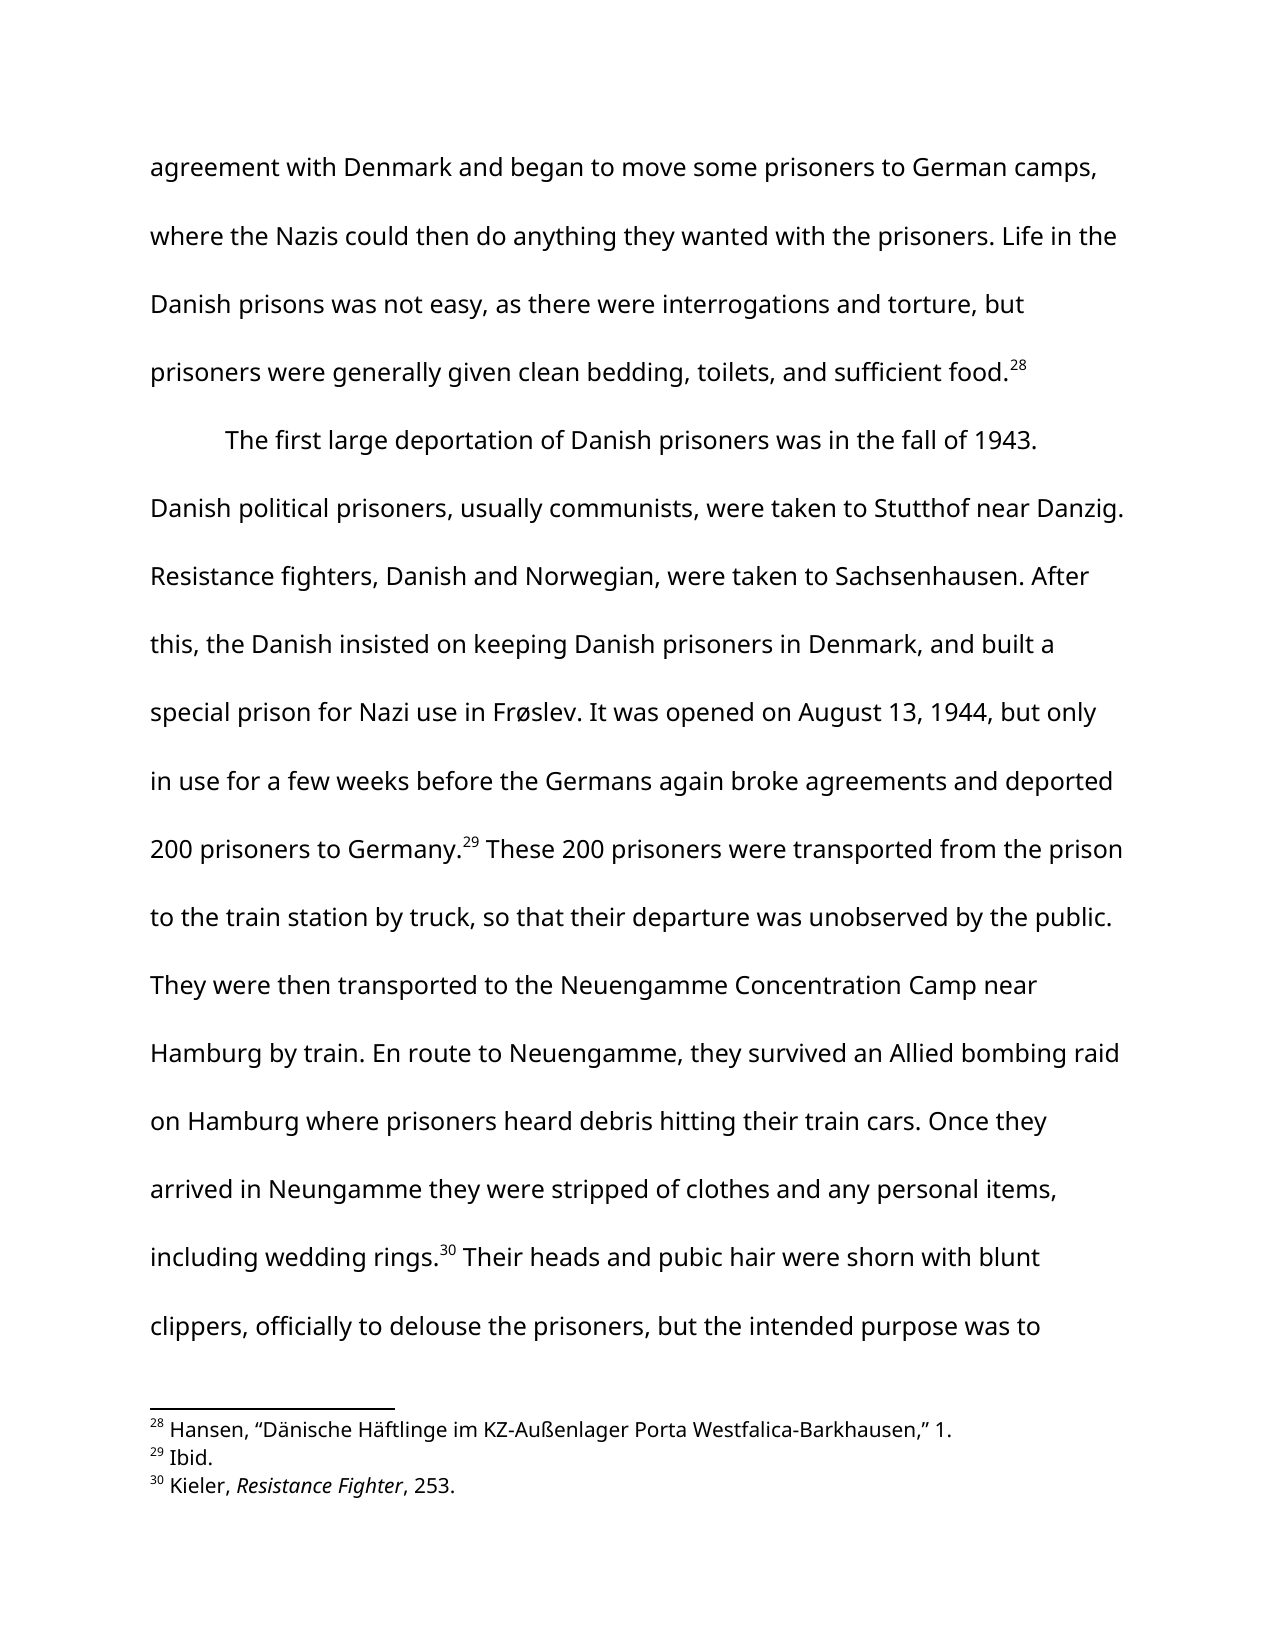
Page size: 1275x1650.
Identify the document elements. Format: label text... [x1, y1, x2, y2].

text Hansen, “Dänische Häftlinge im KZ-Außenlager Porta Westfalica-Barkhausen,” 1. [150, 1415, 1125, 1443]
text Ibid. [150, 1443, 1125, 1472]
text agreement with Denmark and began to move some prisoners to German camps, where the Nazis could then do anything they wanted with the prisoners. Life in the Danish prisons was not easy, as there were interrogations and torture, but prisoners were generally given clean bedding, toilets, and sufficient food. [150, 150, 1125, 388]
text Kieler, Resistance Fighter, 253. [150, 1472, 1125, 1500]
text The first large deportation of Danish prisoners was in the fall of 1943. Danish political prisoners, usually communists, were taken to Stutthof near Danzig. Resistance fighters, Danish and Norwegian, were taken to Sachsenhausen. After this, the Danish insisted on keeping Danish prisoners in Denmark, and built a special prison for Nazi use in Frøslev. It was opened on August 13, 1944, but only in use for a few weeks before the Germans again broke agreements and deported 200 prisoners to Germany. These 200 prisoners were transported from the prison to the train station by truck, so that their departure was unobserved by the public. They were then transported to the Neuengamme Concentration Camp near Hamburg by train. En route to Neuengamme, they survived an Allied bombing raid on Hamburg where prisoners heard debris hitting their train cars. Once they arrived in Neungamme they were stripped of clothes and any personal items, including wedding rings. Their heads and pubic hair were shorn with blunt clippers, officially to delouse the prisoners, but the intended purpose was to [150, 422, 1125, 1342]
